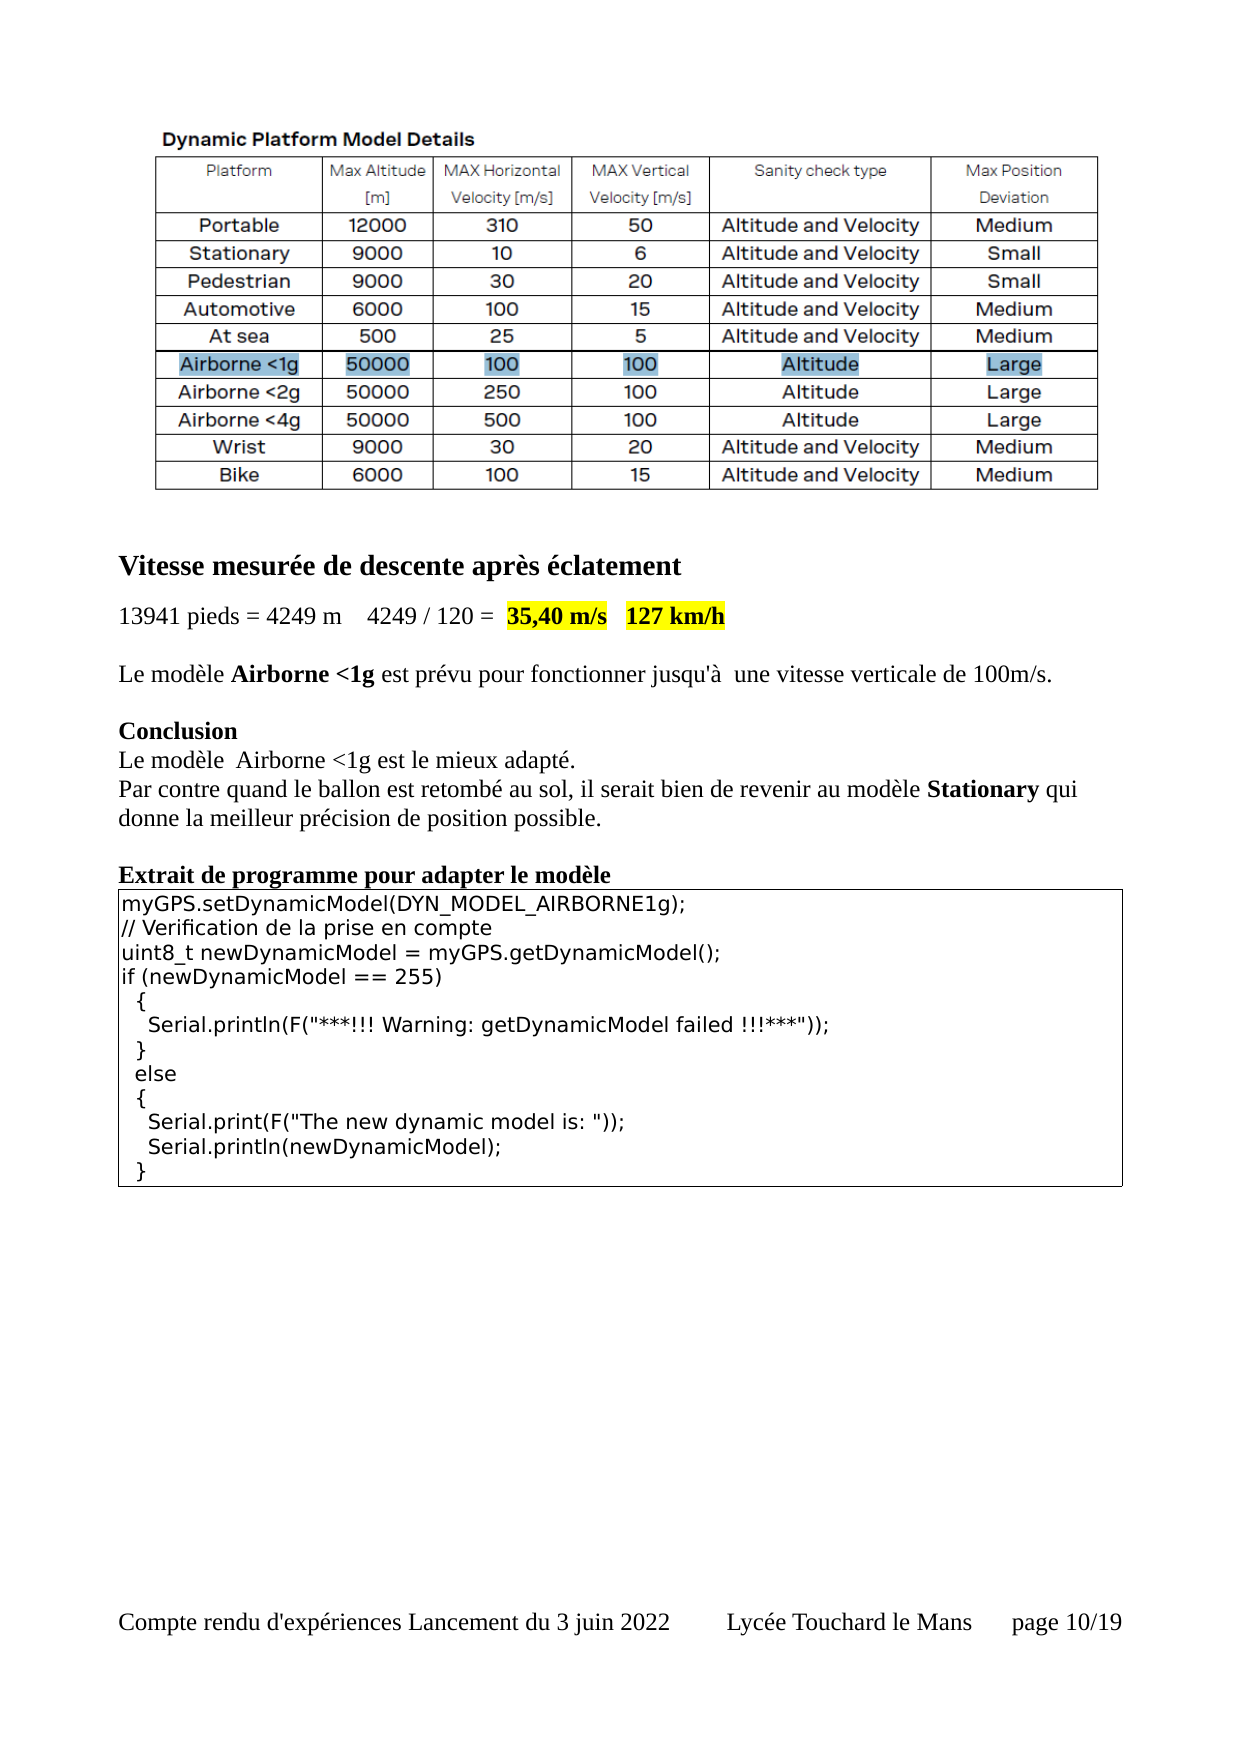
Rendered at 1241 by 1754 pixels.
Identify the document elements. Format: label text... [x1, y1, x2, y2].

text // Verification de la prise en compte [119, 913, 1122, 937]
text myGPS.setDynamicModel(DYN_MODEL_AIRBORNE1g); [119, 890, 1122, 913]
text } [119, 1034, 1122, 1059]
text Serial.println(newDynamicModel); [119, 1132, 1122, 1156]
text { [119, 1083, 1122, 1107]
text Extrait de programme pour adapter le modèle [118, 860, 1122, 889]
text Le modèle Airborne <1g est le mieux adapté. [118, 745, 1122, 774]
text 13941 pieds = 4249 m 4249 / 120 = 35,40 m/s 127 km/h [118, 601, 1122, 630]
text else [119, 1059, 1122, 1083]
text Conclusion [118, 716, 1122, 745]
text Vitesse mesurée de descente après éclatement [118, 548, 1122, 582]
text Le modèle Airborne <1g est prévu pour fonctionner jusqu'à une vitesse verticale de 100m/s. [118, 659, 1122, 688]
picture [118, 118, 1123, 497]
text { [119, 986, 1122, 1010]
text Serial.println(F("***!!! Warning: getDynamicModel failed !!!***")); [119, 1010, 1122, 1034]
text uint8_t newDynamicModel = myGPS.getDynamicModel(); [119, 937, 1122, 962]
text if (newDynamicModel == 255) [119, 962, 1122, 986]
text Par contre quand le ballon est retombé au sol, il serait bien de revenir au modèle Stationary qui donne la meilleur précision de position possible. [118, 774, 1122, 831]
text Serial.print(F("The new dynamic model is: ")); [119, 1107, 1122, 1132]
text } [119, 1156, 1122, 1186]
